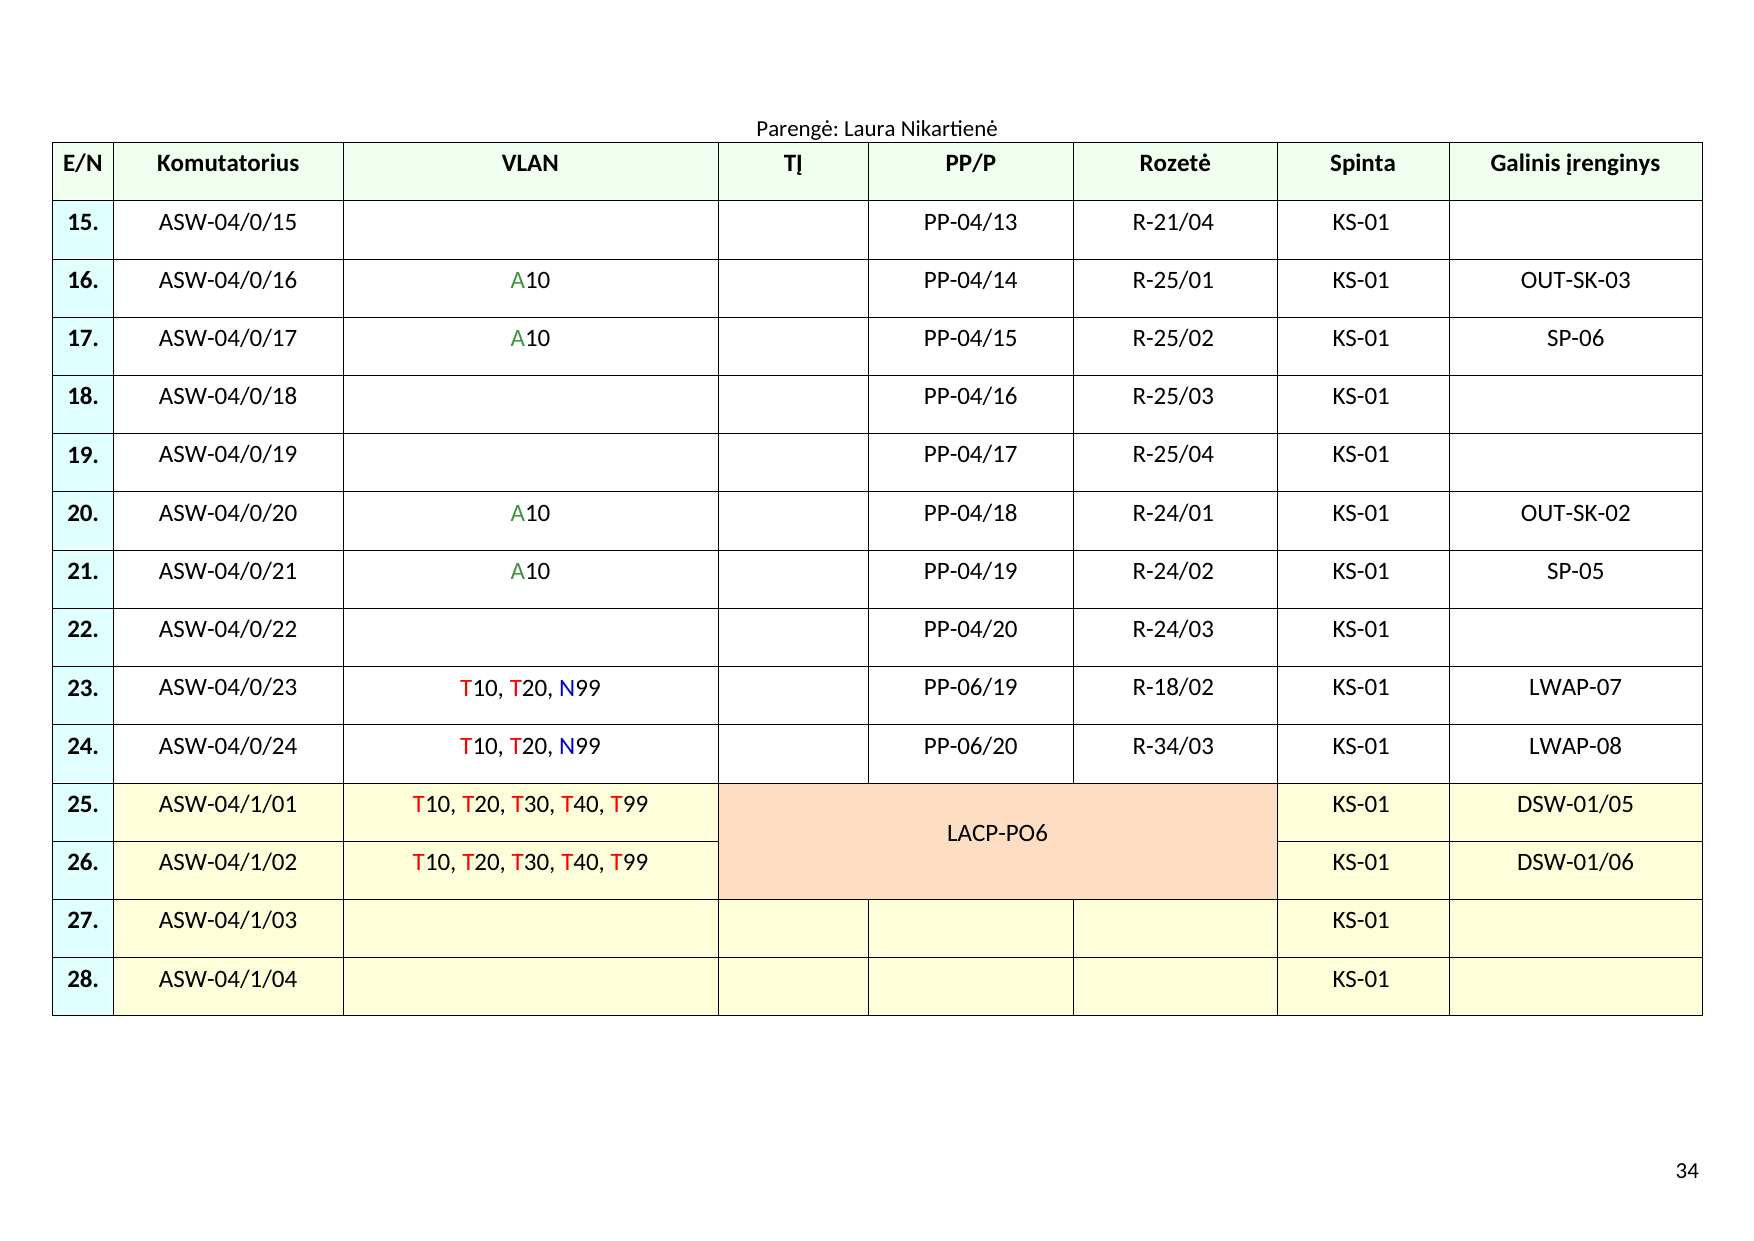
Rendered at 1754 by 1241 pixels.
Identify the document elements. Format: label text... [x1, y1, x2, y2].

table_cell A10 [344, 260, 718, 317]
table_cell ASW-04/0/15 [114, 201, 343, 258]
table_header Rozetė [1074, 143, 1277, 200]
table_cell [719, 958, 868, 1015]
table_cell LWAP-07 [1450, 667, 1702, 724]
table_cell [869, 958, 1073, 1015]
table_cell [53, 842, 113, 899]
table_cell T10, T20, N99 [344, 725, 718, 782]
table_cell KS-01 [1278, 318, 1449, 375]
table_cell KS-01 [1278, 376, 1449, 433]
table_cell R-25/02 [1074, 318, 1277, 375]
table_cell R-18/02 [1074, 667, 1277, 724]
table_cell KS-01 [1278, 958, 1449, 1015]
table_cell [53, 260, 113, 317]
table_cell [53, 609, 113, 666]
table_cell KS-01 [1278, 260, 1449, 317]
table_cell [53, 667, 113, 724]
table_cell [344, 434, 718, 491]
table_cell ASW-04/1/03 [114, 900, 343, 957]
table_cell [1450, 958, 1702, 1015]
table_cell [1074, 900, 1277, 957]
table_cell R-24/02 [1074, 551, 1277, 608]
table_cell KS-01 [1278, 201, 1449, 258]
table_cell KS-01 [1278, 725, 1449, 782]
table_cell R-25/04 [1074, 434, 1277, 491]
table_cell PP-04/18 [869, 492, 1073, 549]
table_cell KS-01 [1278, 842, 1449, 899]
table_cell ASW-04/0/24 [114, 725, 343, 782]
table_cell [53, 784, 113, 841]
table_cell [53, 725, 113, 782]
table_header Spinta [1278, 143, 1449, 200]
table_cell [719, 492, 868, 549]
table_cell PP-04/15 [869, 318, 1073, 375]
table_cell KS-01 [1278, 609, 1449, 666]
table_cell ASW-04/0/18 [114, 376, 343, 433]
table_cell [869, 900, 1073, 957]
table_cell [344, 900, 718, 957]
table_cell T10, T20, N99 [344, 667, 718, 724]
table_cell DSW-01/06 [1450, 842, 1702, 899]
table_cell ASW-04/0/19 [114, 434, 343, 491]
table_cell [1450, 434, 1702, 491]
table_cell [53, 900, 113, 957]
table_cell [53, 492, 113, 549]
table_cell KS-01 [1278, 784, 1449, 841]
table_cell [53, 551, 113, 608]
table_cell [53, 318, 113, 375]
table_cell [53, 958, 113, 1015]
table_cell OUT-SK-02 [1450, 492, 1702, 549]
table_cell R-34/03 [1074, 725, 1277, 782]
table_cell R-25/03 [1074, 376, 1277, 433]
table_cell ASW-04/1/04 [114, 958, 343, 1015]
table_cell T10, T20, T30, T40, T99 [344, 842, 718, 899]
table_cell ASW-04/0/16 [114, 260, 343, 317]
table_cell PP-06/20 [869, 725, 1073, 782]
table_header TĮ [719, 143, 868, 200]
table_cell A10 [344, 492, 718, 549]
table_cell [344, 376, 718, 433]
table_cell [719, 900, 868, 957]
table_cell R-24/01 [1074, 492, 1277, 549]
table_cell ASW-04/0/17 [114, 318, 343, 375]
table_cell T10, T20, T30, T40, T99 [344, 784, 718, 841]
table_cell PP-04/17 [869, 434, 1073, 491]
table_cell R-21/04 [1074, 201, 1277, 258]
table_cell PP-04/14 [869, 260, 1073, 317]
table_cell ASW-04/0/22 [114, 609, 343, 666]
table_cell [1450, 900, 1702, 957]
table_cell PP-04/16 [869, 376, 1073, 433]
table_cell ASW-04/1/01 [114, 784, 343, 841]
table_cell KS-01 [1278, 434, 1449, 491]
table_header VLAN [344, 143, 718, 200]
table_cell [53, 376, 113, 433]
table_cell ASW-04/0/20 [114, 492, 343, 549]
table_header Galinis įrenginys [1450, 143, 1702, 200]
table_cell R-24/03 [1074, 609, 1277, 666]
table_cell SP-06 [1450, 318, 1702, 375]
table_cell [344, 201, 718, 258]
table_cell [719, 551, 868, 608]
table_cell [53, 434, 113, 491]
table_cell [719, 260, 868, 317]
table_cell KS-01 [1278, 900, 1449, 957]
table_header PP/P [869, 143, 1073, 200]
table_cell [344, 609, 718, 666]
table_cell LACP-PO6 [719, 784, 1277, 899]
table_cell [719, 667, 868, 724]
table_cell [719, 725, 868, 782]
table_cell SP-05 [1450, 551, 1702, 608]
table_cell [719, 376, 868, 433]
table_cell A10 [344, 551, 718, 608]
table_cell [719, 201, 868, 258]
table_cell PP-04/20 [869, 609, 1073, 666]
table_cell [1450, 609, 1702, 666]
table_cell [344, 958, 718, 1015]
table_cell [719, 609, 868, 666]
table_cell A10 [344, 318, 718, 375]
table_cell ASW-04/0/21 [114, 551, 343, 608]
table_cell [719, 318, 868, 375]
table_cell [1074, 958, 1277, 1015]
table_cell R-25/01 [1074, 260, 1277, 317]
table_header Komutatorius [114, 143, 343, 200]
table_cell PP-04/13 [869, 201, 1073, 258]
table_cell ASW-04/1/02 [114, 842, 343, 899]
table_cell PP-06/19 [869, 667, 1073, 724]
table_cell KS-01 [1278, 492, 1449, 549]
table_cell KS-01 [1278, 667, 1449, 724]
table_cell [53, 201, 113, 258]
table_cell PP-04/19 [869, 551, 1073, 608]
table_header E/N [53, 143, 113, 200]
table_cell ASW-04/0/23 [114, 667, 343, 724]
table_cell [719, 434, 868, 491]
table_cell [1450, 201, 1702, 258]
table_cell OUT-SK-03 [1450, 260, 1702, 317]
table_cell LWAP-08 [1450, 725, 1702, 782]
table_cell DSW-01/05 [1450, 784, 1702, 841]
table_cell KS-01 [1278, 551, 1449, 608]
table_cell [1450, 376, 1702, 433]
